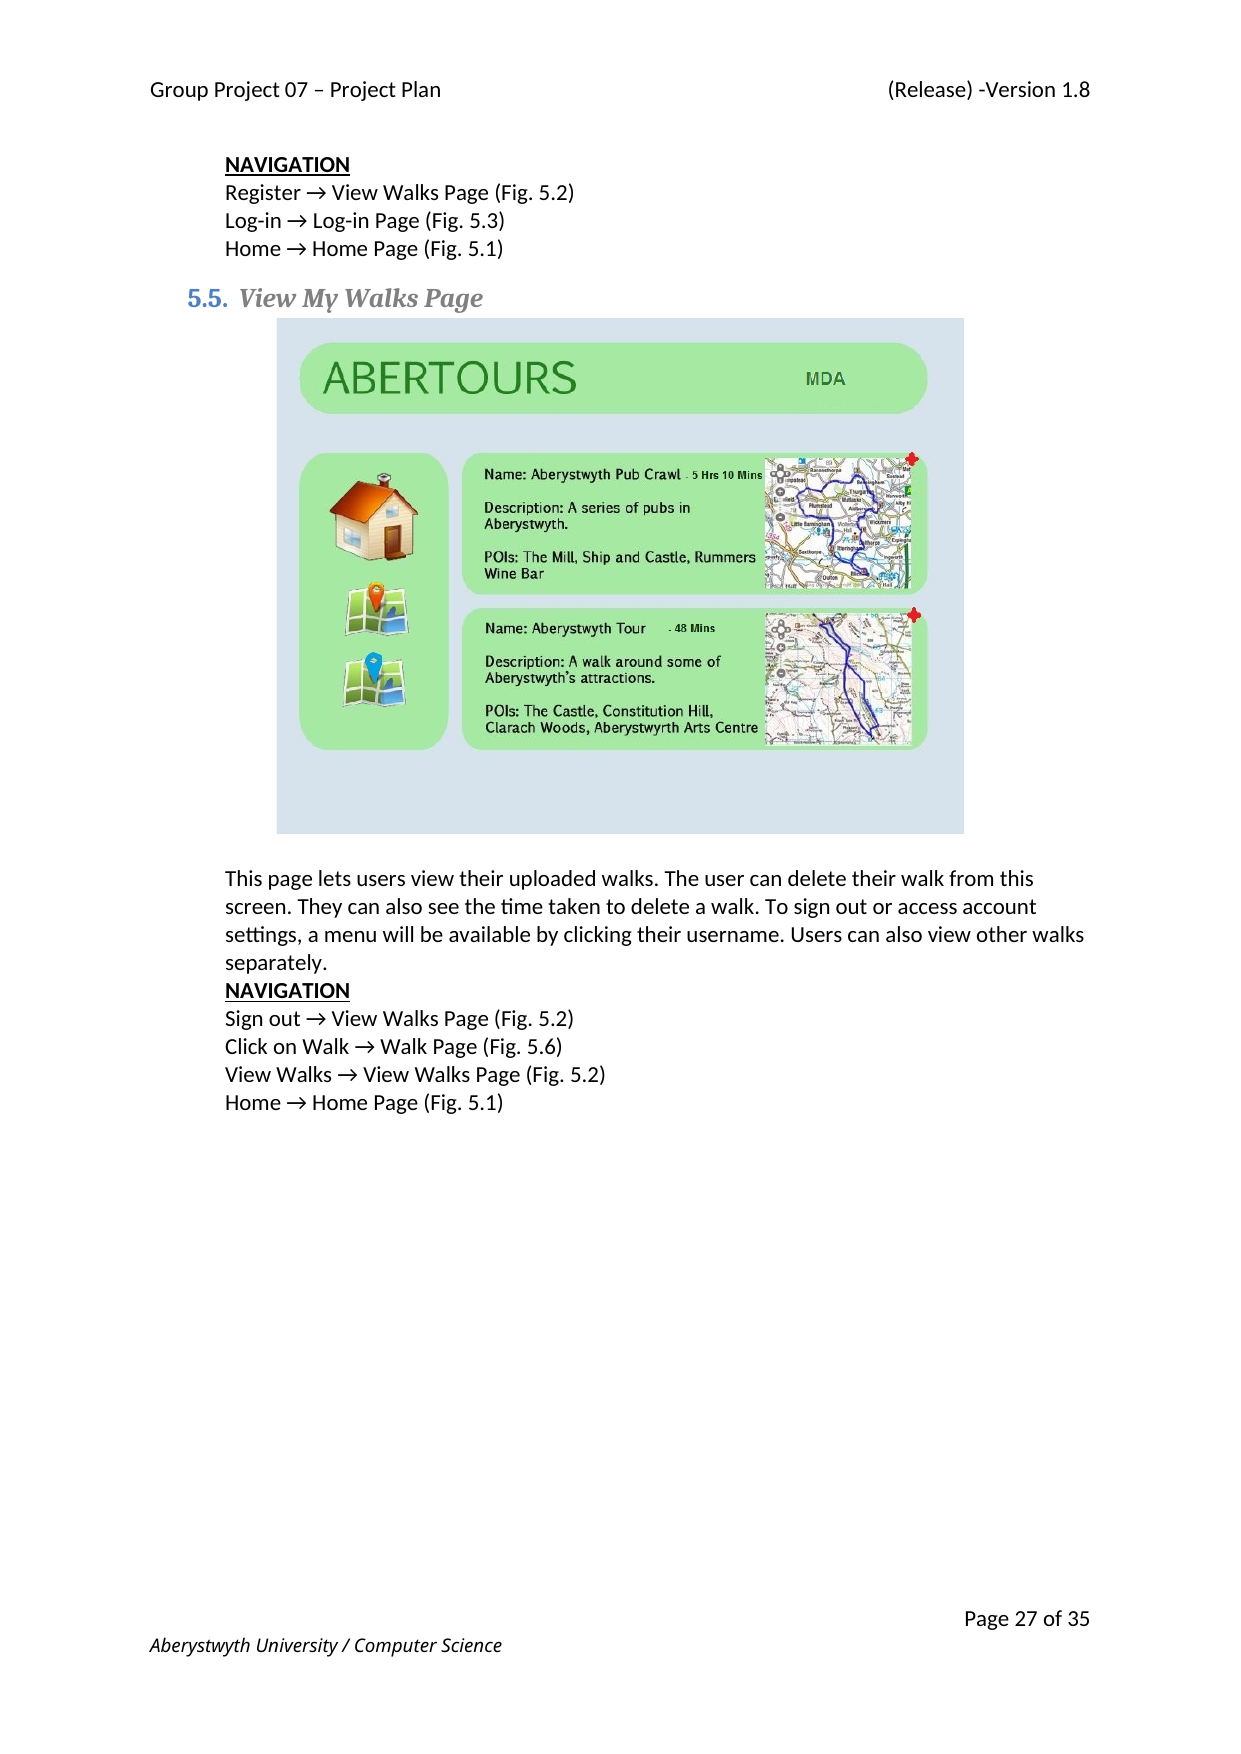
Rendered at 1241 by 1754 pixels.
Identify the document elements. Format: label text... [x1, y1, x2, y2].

text Log-in → Log-in Page (Fig. 5.3) [225, 206, 1090, 234]
text NAVIGATION [225, 976, 1090, 1004]
text Click on Walk → Walk Page (Fig. 5.6) [225, 1032, 1090, 1060]
text Home → Home Page (Fig. 5.1) [225, 234, 1090, 262]
text Home → Home Page (Fig. 5.1) [225, 1088, 1090, 1116]
text NAVIGATION [225, 150, 1090, 178]
text View Walks → View Walks Page (Fig. 5.2) [225, 1060, 1090, 1088]
text Sign out → View Walks Page (Fig. 5.2) [225, 1004, 1090, 1032]
text This page lets users view their uploaded walks. The user can delete their walk from this screen. They can also see the time taken to delete a walk. To sign out or access account settings, a menu will be available by clicking their username. Users can also view other walks separately. [225, 864, 1090, 976]
text Register → View Walks Page (Fig. 5.2) [225, 178, 1090, 206]
subtitle View My Walks Page [187, 283, 1090, 314]
